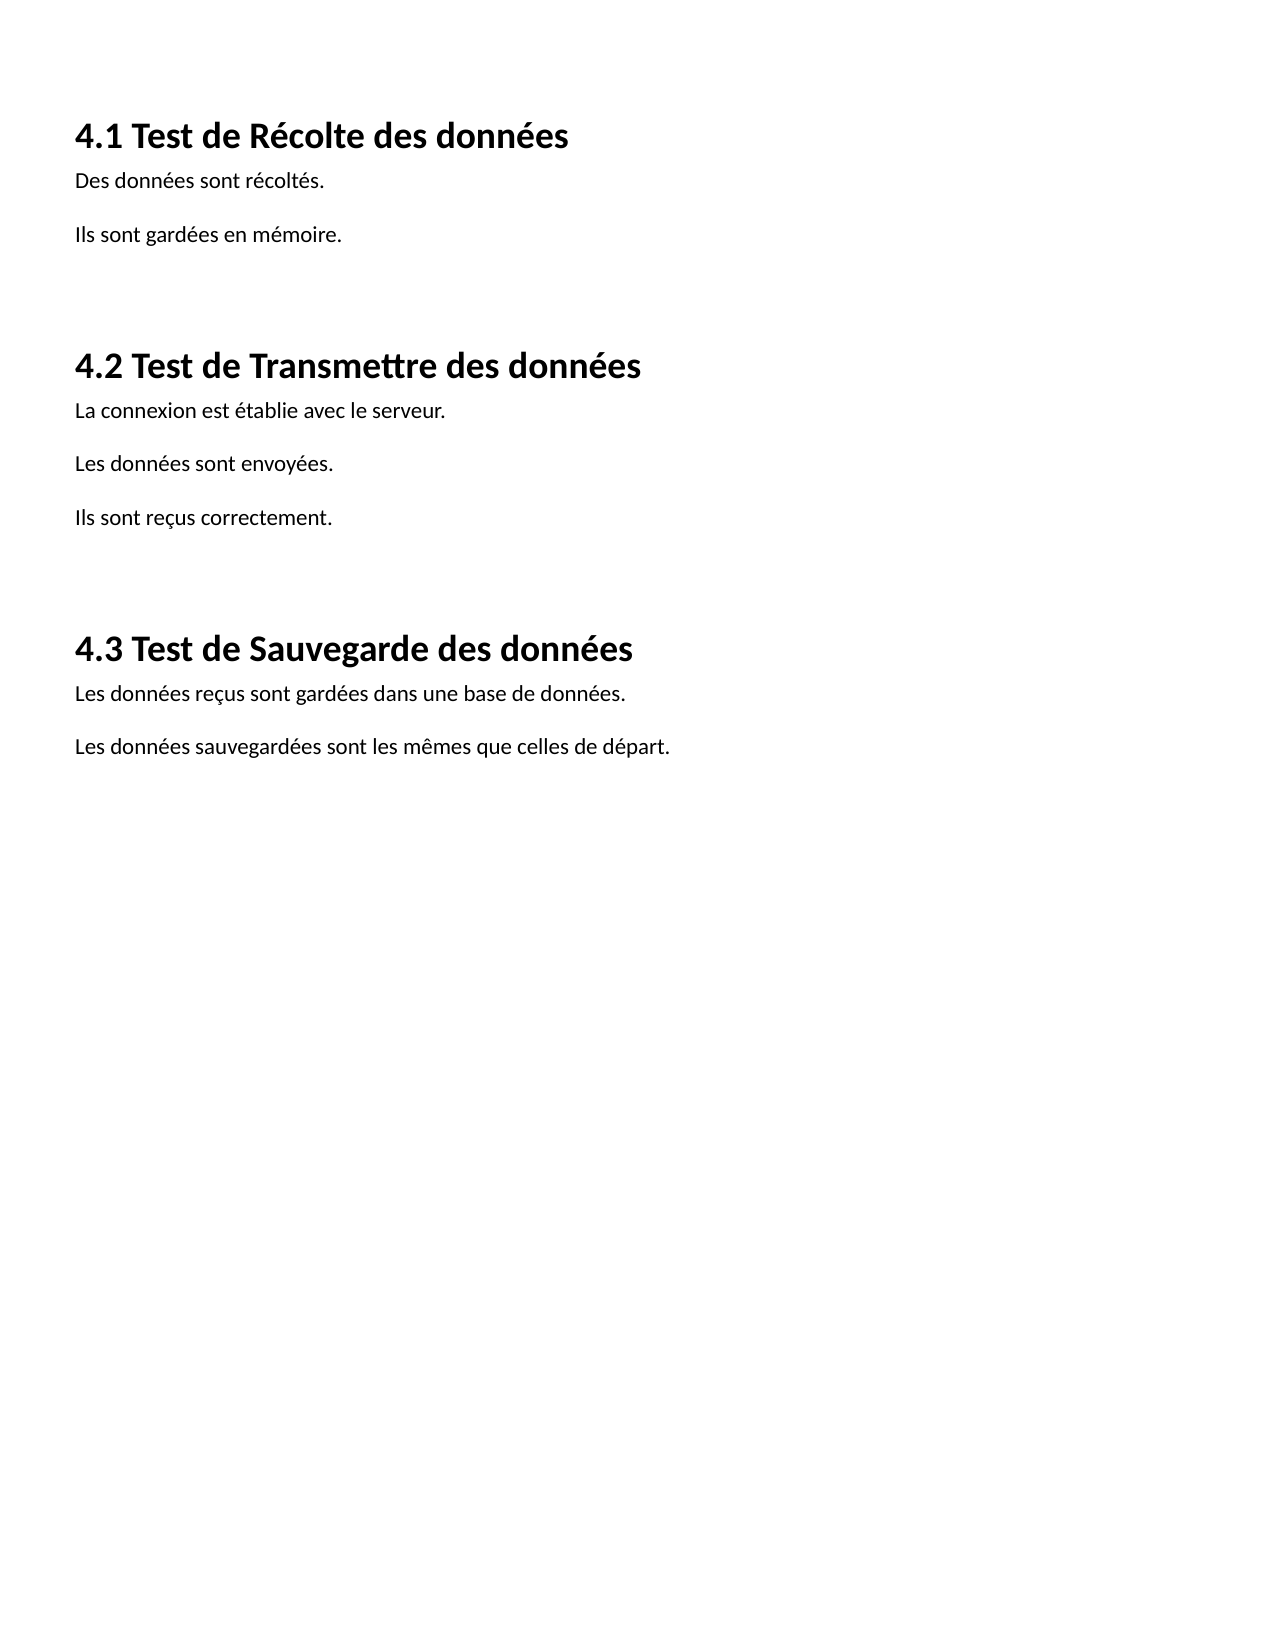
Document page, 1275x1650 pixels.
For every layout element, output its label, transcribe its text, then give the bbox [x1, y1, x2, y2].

text Les données sont envoyées. [75, 449, 1200, 478]
subtitle 4.1 Test de Récolte des données [75, 112, 1200, 158]
subtitle 4.2 Test de Transmettre des données [75, 342, 1200, 388]
text Les données reçus sont gardées dans une base de données. [75, 679, 1200, 707]
text Ils sont gardées en mémoire. [75, 220, 1200, 248]
text La connexion est établie avec le serveur. [75, 397, 1200, 424]
subtitle 4.3 Test de Sauvegarde des données [75, 625, 1200, 671]
text Des données sont récoltés. [75, 167, 1200, 195]
text Les données sauvegardées sont les mêmes que celles de départ. [75, 732, 1200, 761]
text Ils sont reçus correctement. [75, 503, 1200, 531]
